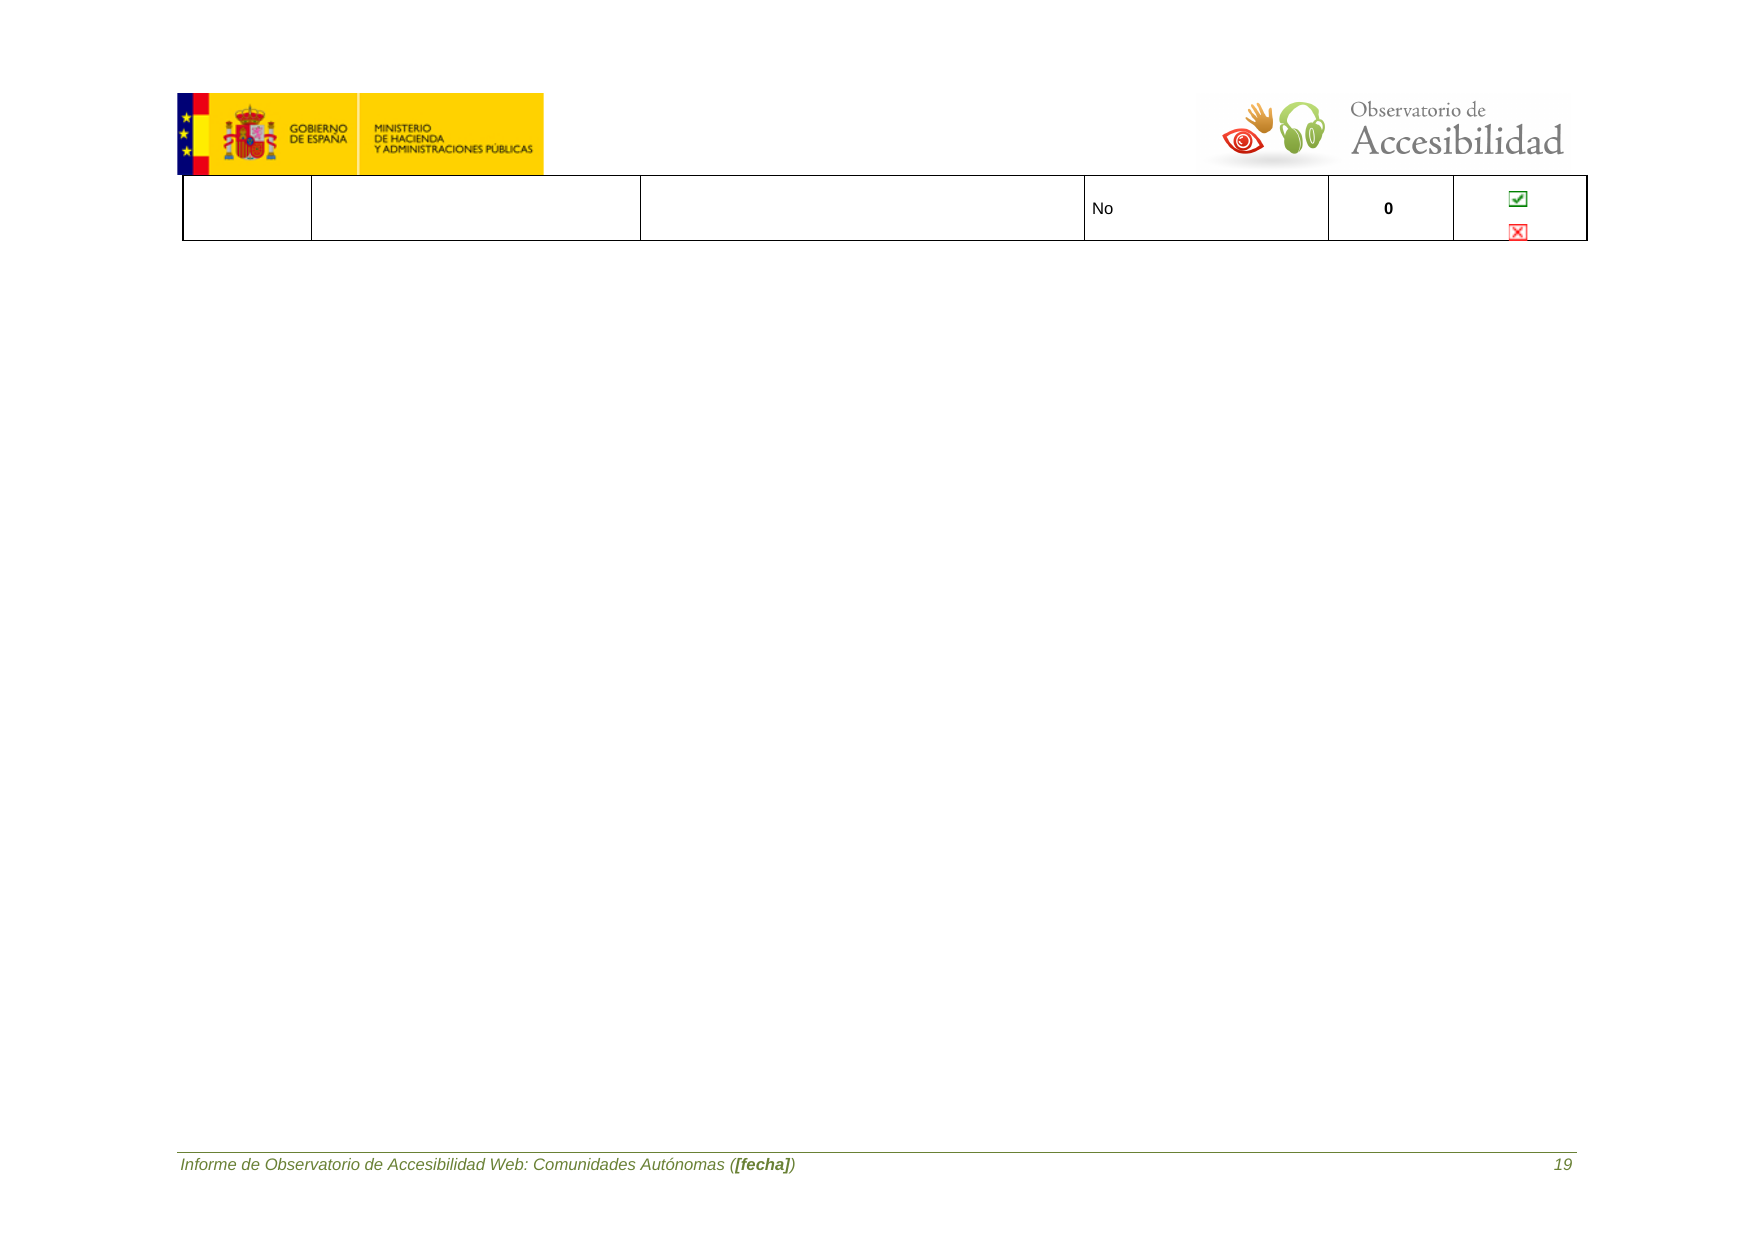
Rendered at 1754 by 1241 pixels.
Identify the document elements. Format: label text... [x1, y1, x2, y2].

table_cell No [1085, 176, 1328, 240]
table_cell [312, 176, 640, 240]
table_cell [641, 176, 1084, 240]
table_cell [184, 176, 311, 240]
picture [177, 93, 544, 175]
table_cell 0 [1329, 176, 1453, 240]
picture [1196, 93, 1572, 175]
picture [1508, 191, 1528, 207]
table_cell [1454, 176, 1586, 240]
picture [1508, 224, 1528, 241]
